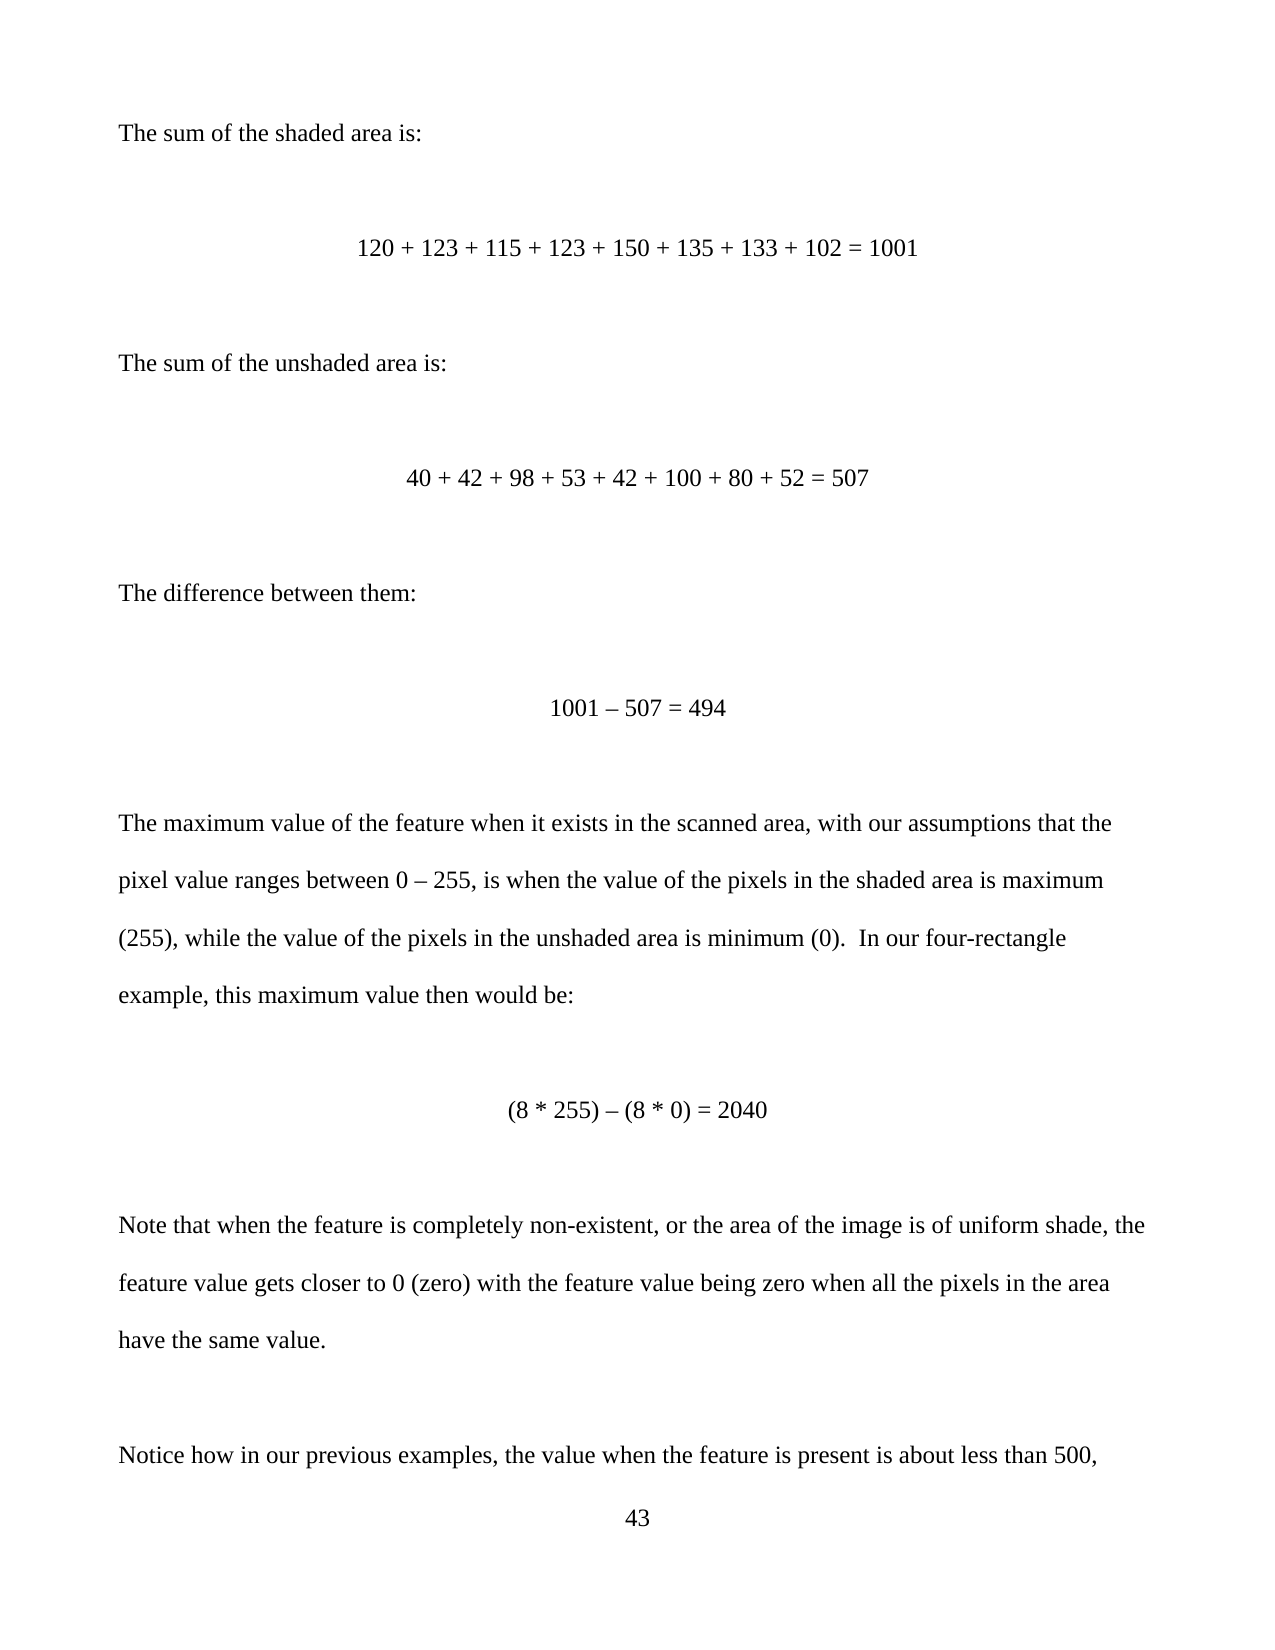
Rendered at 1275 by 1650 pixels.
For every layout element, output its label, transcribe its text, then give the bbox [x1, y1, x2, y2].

text 1001 – 507 = 494 [118, 693, 1157, 722]
text The difference between them: [118, 578, 1157, 607]
text The maximum value of the feature when it exists in the scanned area, with our assumptions that the pixel value ranges between 0 – 255, is when the value of the pixels in the shaded area is maximum (255), while the value of the pixels in the unshaded area is minimum (0). In our four-rectangle example, this maximum value then would be: [118, 808, 1157, 1009]
text Note that when the feature is completely non-existent, or the area of the image is of uniform shade, the feature value gets closer to 0 (zero) with the feature value being zero when all the pixels in the area have the same value. [118, 1211, 1157, 1354]
text 120 + 123 + 115 + 123 + 150 + 135 + 133 + 102 = 1001 [118, 233, 1157, 262]
text The sum of the unshaded area is: [118, 348, 1157, 377]
text (8 * 255) – (8 * 0) = 2040 [118, 1096, 1157, 1124]
text 40 + 42 + 98 + 53 + 42 + 100 + 80 + 52 = 507 [118, 463, 1157, 492]
text Notice how in our previous examples, the value when the feature is present is about less than 500, [118, 1441, 1157, 1469]
text The sum of the shaded area is: [118, 118, 1157, 147]
